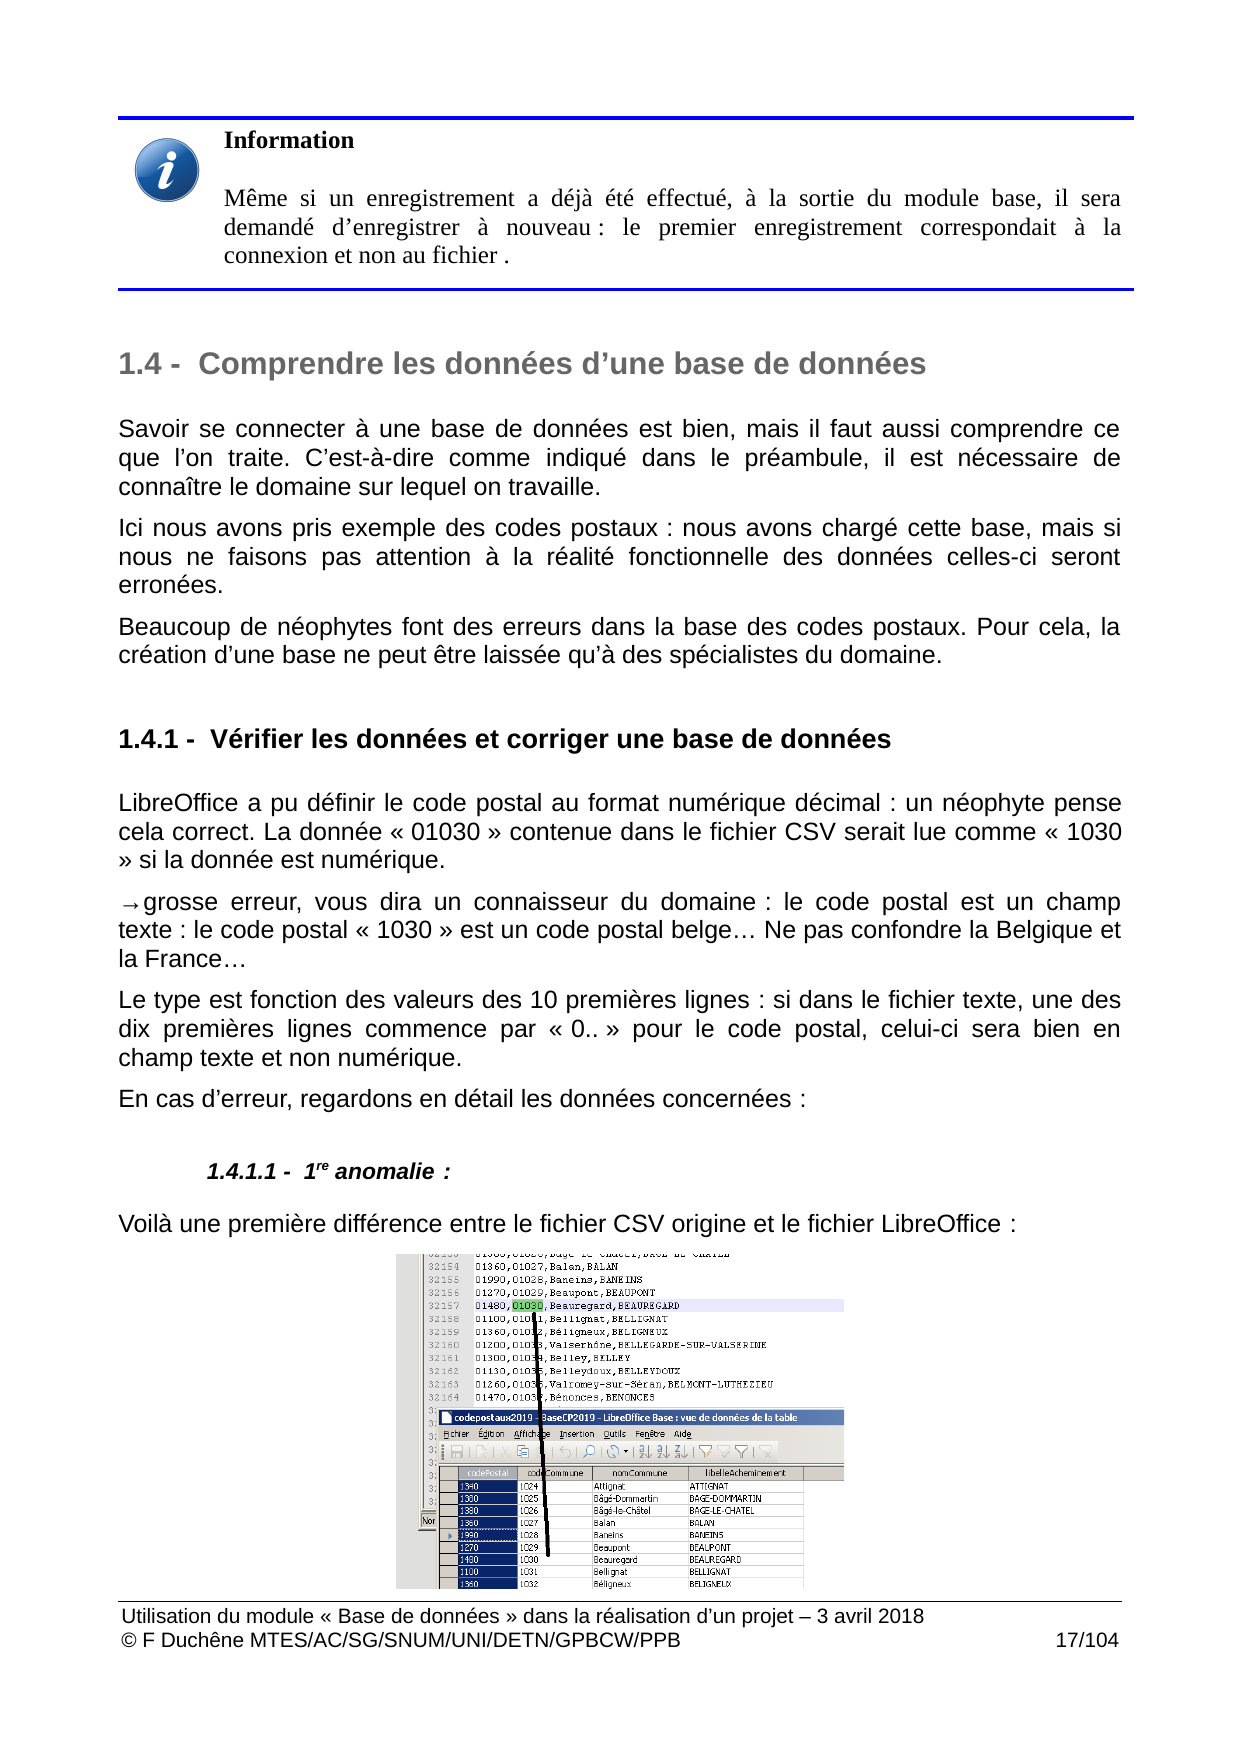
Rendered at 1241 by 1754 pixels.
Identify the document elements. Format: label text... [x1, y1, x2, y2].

text Beaucoup de néophytes font des erreurs dans la base des codes postaux. Pour cela, la création d’une base ne peut être laissée qu’à des spécialistes du domaine. [118, 611, 1122, 669]
text Savoir se connecter à une base de données est bien, mais il faut aussi comprendre ce que l’on traite. C’est-à-dire comme indiqué dans le préambule, il est nécessaire de connaître le domaine sur lequel on travaille. [118, 414, 1122, 500]
table_header [118, 120, 218, 288]
subtitle 1re anomalie : [207, 1158, 1122, 1184]
text Le type est fonction des valeurs des 10 premières lignes : si dans le fichier texte, une des dix premières lignes commence par « 0.. » pour le code postal, celui-ci sera bien en champ texte et non numérique. [118, 985, 1122, 1071]
text Voilà une première différence entre le fichier CSV origine et le fichier LibreOffice : [118, 1209, 1122, 1238]
text Ici nous avons pris exemple des codes postaux : nous avons chargé cette base, mais si nous ne faisons pas attention à la réalité fonctionnelle des données celles-ci seront erronées. [118, 513, 1122, 599]
subtitle Vérifier les données et corriger une base de données [118, 723, 1122, 755]
text En cas d’erreur, regardons en détail les données concernées : [118, 1084, 1122, 1113]
table_header Information Même si un enregistrement a déjà été effectué, à la sortie du module base, il sera demandé d’enregistrer à nouveau : le premier enregistrement correspondait à la connexion et non au fichier . [218, 120, 1134, 288]
picture [123, 126, 213, 215]
text LibreOffice a pu définir le code postal au format numérique décimal : un néophyte pense cela correct. La donnée « 01030 » contenue dans le fichier CSV serait lue comme « 1030 » si la donnée est numérique. [118, 788, 1122, 874]
subtitle Comprendre les données d’une base de données [118, 345, 1122, 381]
text →grosse erreur, vous dira un connaisseur du domaine : le code postal est un champ texte : le code postal « 1030 » est un code postal belge… Ne pas confondre la Belgique et la France… [118, 886, 1122, 973]
